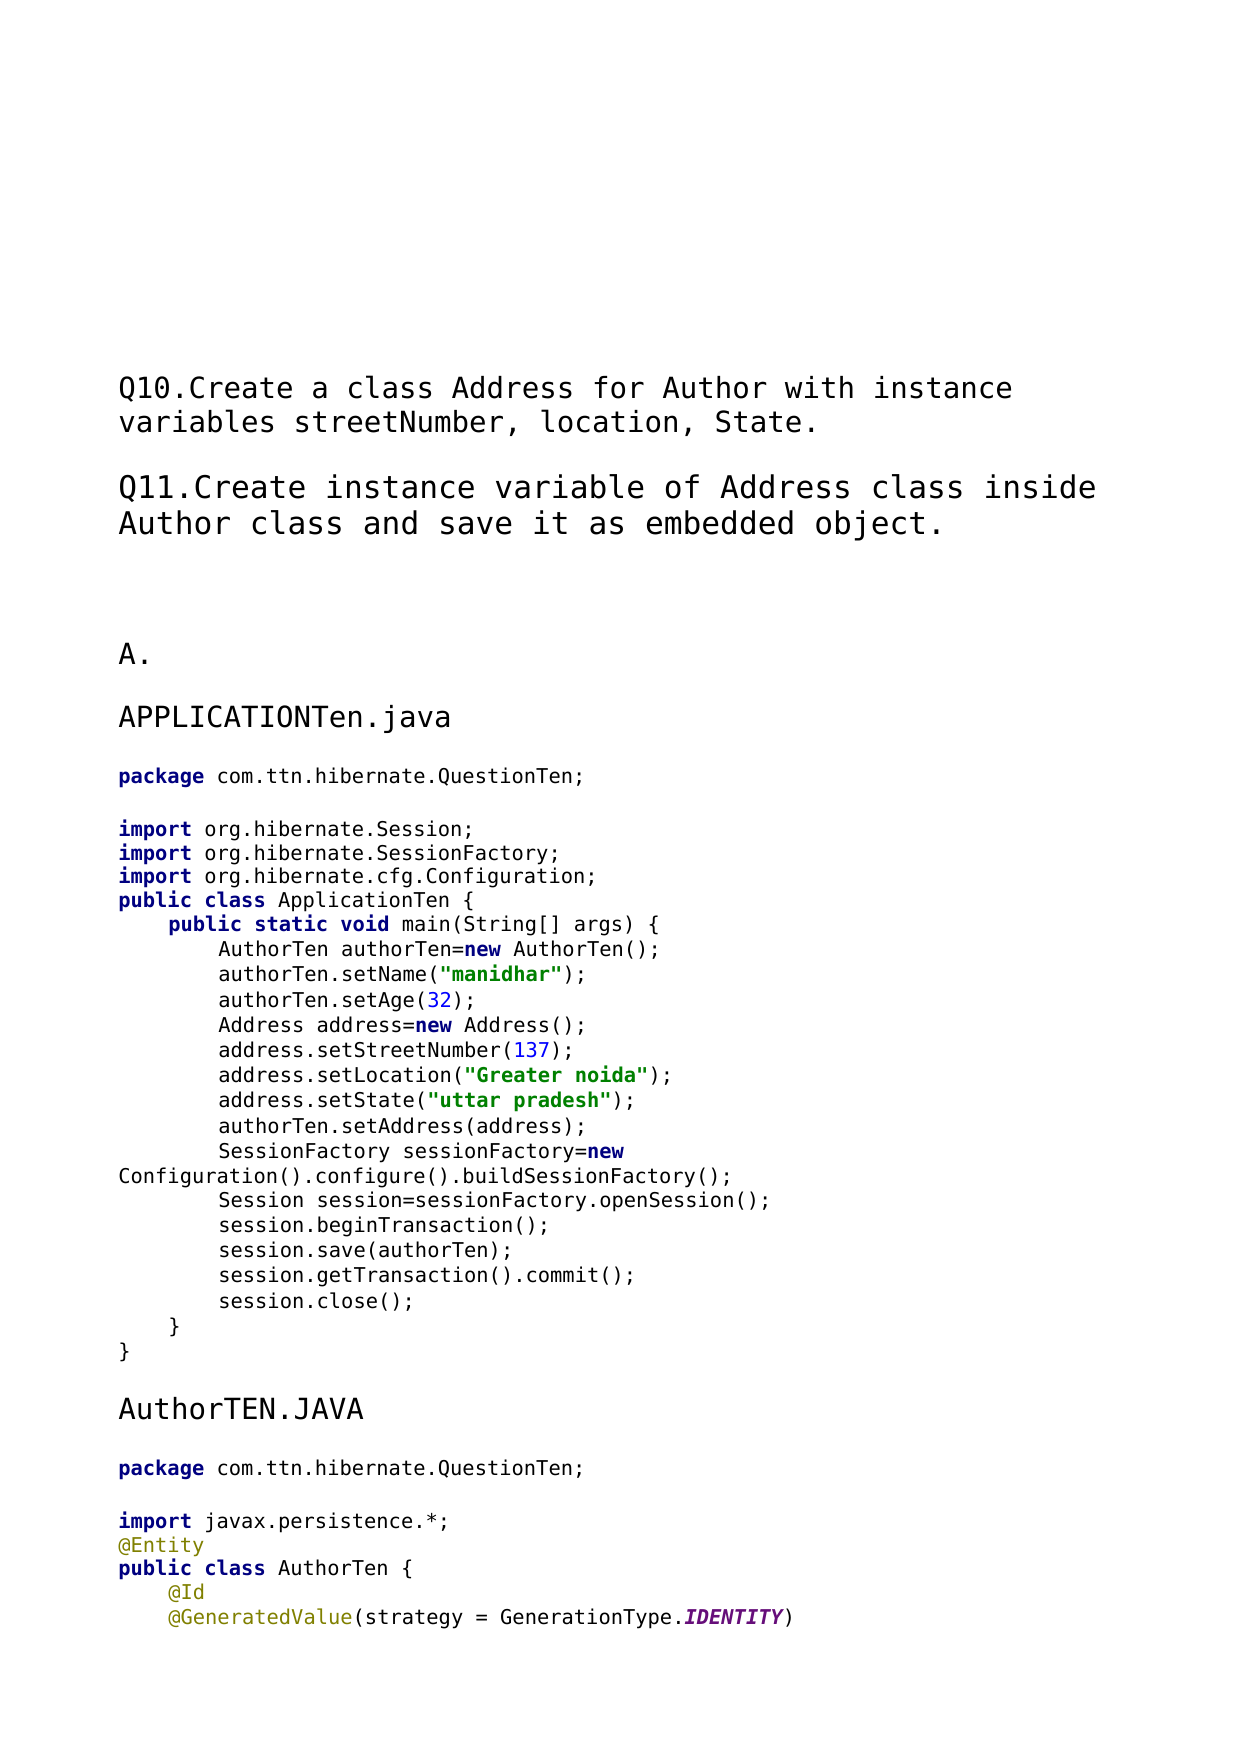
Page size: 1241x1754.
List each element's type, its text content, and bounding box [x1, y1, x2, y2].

text session.save(authorTen); [118, 1239, 1122, 1264]
text Q10.Create a class Address for Author with instance variables streetNumber, location, State. [118, 372, 1122, 440]
text session.beginTransaction(); [118, 1213, 1122, 1239]
text @GeneratedValue(strategy = GenerationType.IDENTITY) [118, 1606, 1122, 1631]
text session.close(); [118, 1289, 1122, 1314]
text package com.ttn.hibernate.QuestionTen; [118, 764, 1122, 788]
text address.setState("uttar pradesh"); [118, 1089, 1122, 1114]
text A. [118, 637, 1122, 671]
text session.getTransaction().commit(); [118, 1264, 1122, 1289]
text authorTen.setAge(32); [118, 988, 1122, 1013]
text public class AuthorTen { [118, 1557, 1122, 1581]
text } [118, 1314, 1122, 1339]
text import javax.persistence.*; [118, 1509, 1122, 1533]
text @Entity [118, 1533, 1122, 1557]
text @Id [118, 1581, 1122, 1606]
text public class ApplicationTen { [118, 889, 1122, 912]
text APPLICATIONTen.java [118, 701, 1122, 735]
text authorTen.setAddress(address); [118, 1114, 1122, 1139]
text package com.ttn.hibernate.QuestionTen; [118, 1456, 1122, 1480]
text SessionFactory sessionFactory=new Configuration().configure().buildSessionFactory(); [118, 1139, 1122, 1188]
text AuthorTen authorTen=new AuthorTen(); [118, 938, 1122, 963]
text authorTen.setName("manidhar"); [118, 963, 1122, 988]
text AuthorTEN.JAVA [118, 1393, 1122, 1427]
text import org.hibernate.Session; [118, 817, 1122, 841]
text public static void main(String[] args) { [118, 912, 1122, 938]
text Session session=sessionFactory.openSession(); [118, 1188, 1122, 1213]
text Q11.Create instance variable of Address class inside Author class and save it as embedded object. [118, 469, 1122, 542]
text address.setStreetNumber(137); [118, 1038, 1122, 1064]
text } [118, 1339, 1122, 1363]
text import org.hibernate.cfg.Configuration; [118, 865, 1122, 889]
text import org.hibernate.SessionFactory; [118, 841, 1122, 865]
text address.setLocation("Greater noida"); [118, 1064, 1122, 1089]
text Address address=new Address(); [118, 1013, 1122, 1038]
